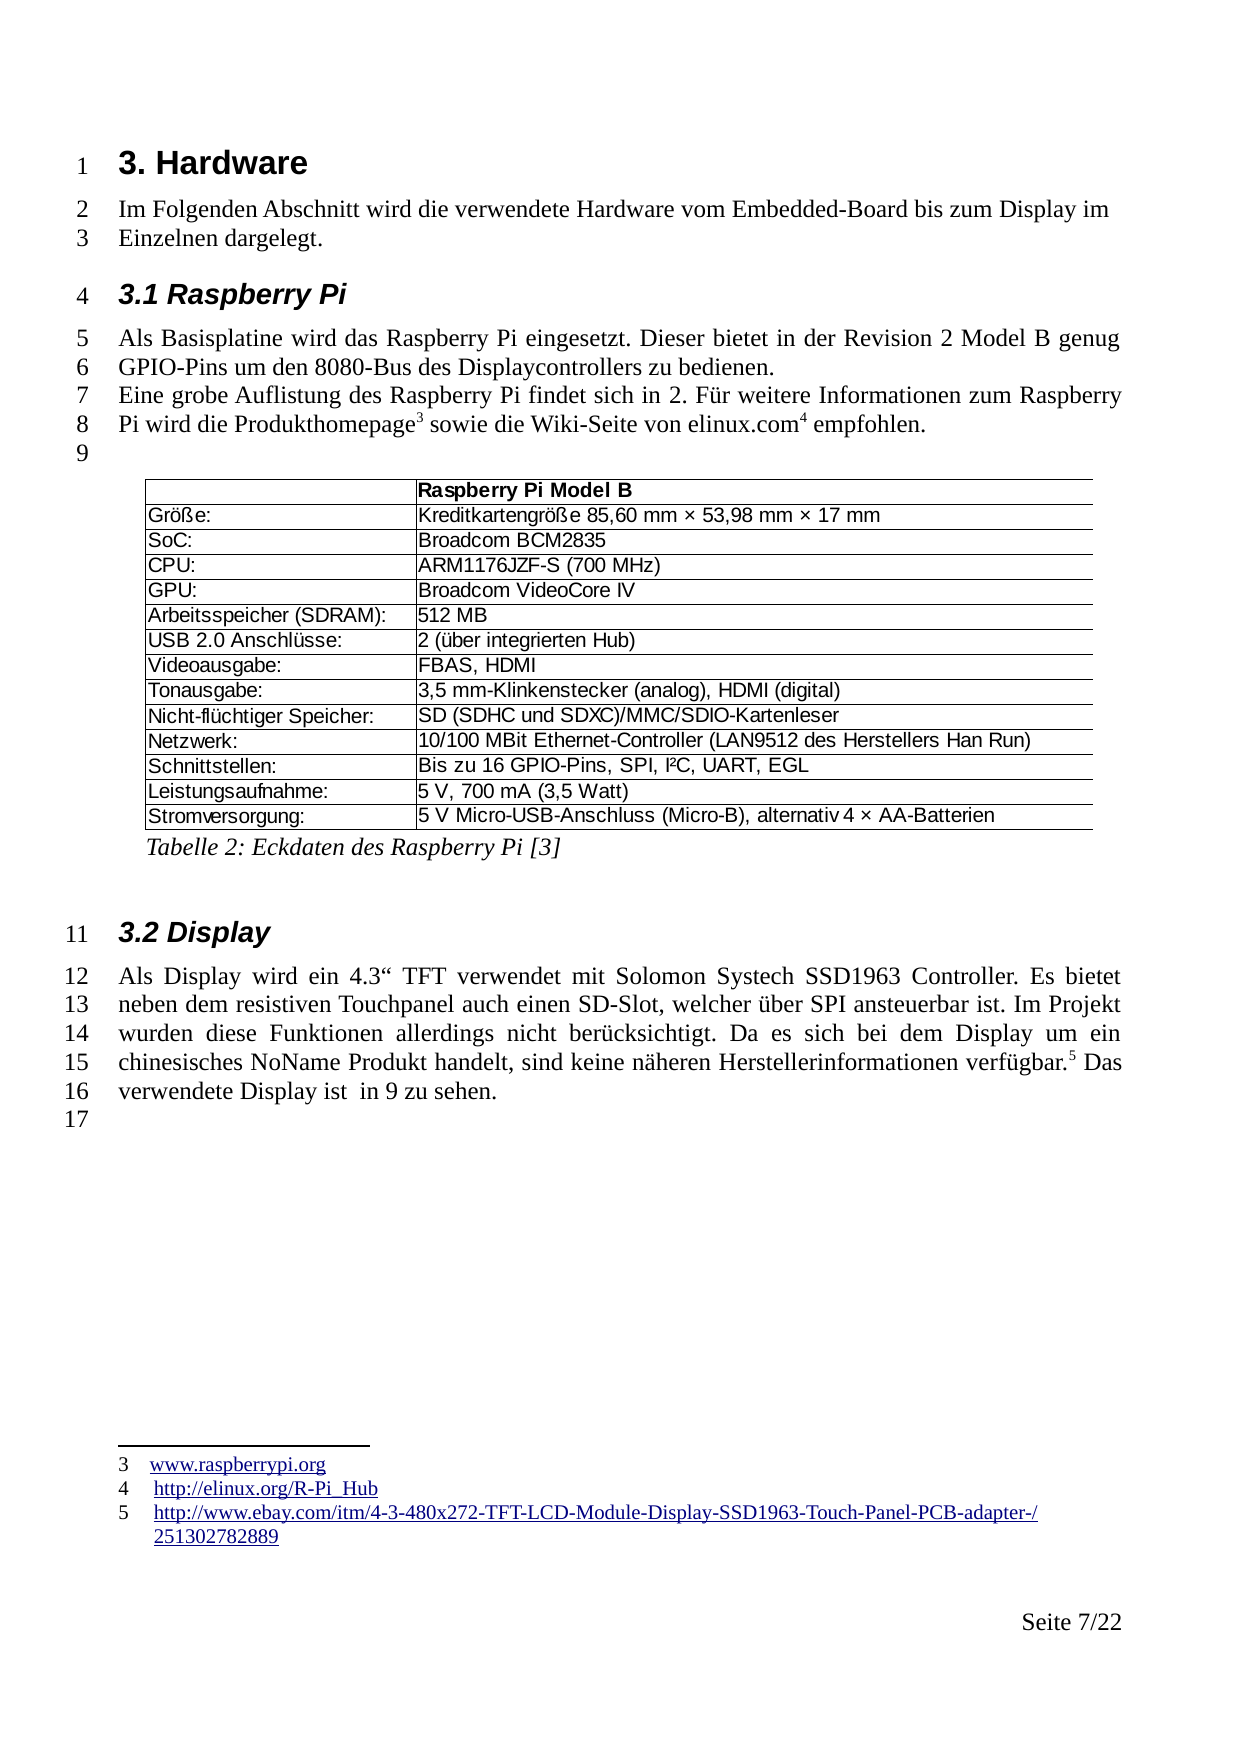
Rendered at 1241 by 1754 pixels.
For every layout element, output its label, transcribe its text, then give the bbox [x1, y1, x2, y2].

text Als Basisplatine wird das Raspberry Pi eingesetzt. Dieser bietet in der Revision 2 Model B genug GPIO-Pins um den 8080-Bus des Displaycontrollers zu bedienen. [118, 323, 1122, 380]
text http://www.ebay.com/itm/4-3-480x272-TFT-LCD-Module-Display-SSD1963-Touch-Panel-PCB-adapter-/251302782889 [118, 1500, 1122, 1548]
subtitle 3.2 Display [118, 915, 1122, 948]
text Als Display wird ein 4.3“ TFT verwendet mit Solomon Systech SSD1963 Controller. Es bietet neben dem resistiven Touchpanel auch einen SD-Slot, welcher über SPI ansteuerbar ist. Im Projekt wurden diese Funktionen allerdings nicht berücksichtigt. Da es sich bei dem Display um ein chinesisches NoName Produkt handelt, sind keine näheren Herstellerinformationen verfügbar. Das verwendete Display ist in Abbildung 9 zu sehen. [118, 961, 1122, 1104]
text www.raspberrypi.org [118, 1452, 1122, 1476]
subtitle 3.1 Raspberry Pi [118, 277, 1122, 310]
text Tabelle 2: Eckdaten des Raspberry Pi [3] [146, 479, 1095, 861]
subtitle 3. Hardware [118, 143, 1122, 182]
text http://elinux.org/R-Pi_Hub [118, 1476, 1122, 1500]
text Im Folgenden Abschnitt wird die verwendete Hardware vom Embedded-Board bis zum Display im Einzelnen dargelegt. [118, 194, 1122, 252]
text Eine grobe Auflistung des Raspberry Pi findet sich in Tabelle 2. Für weitere Informationen zum Raspberry Pi wird die Produkthomepage sowie die Wiki-Seite von elinux.com empfohlen. [118, 380, 1122, 438]
